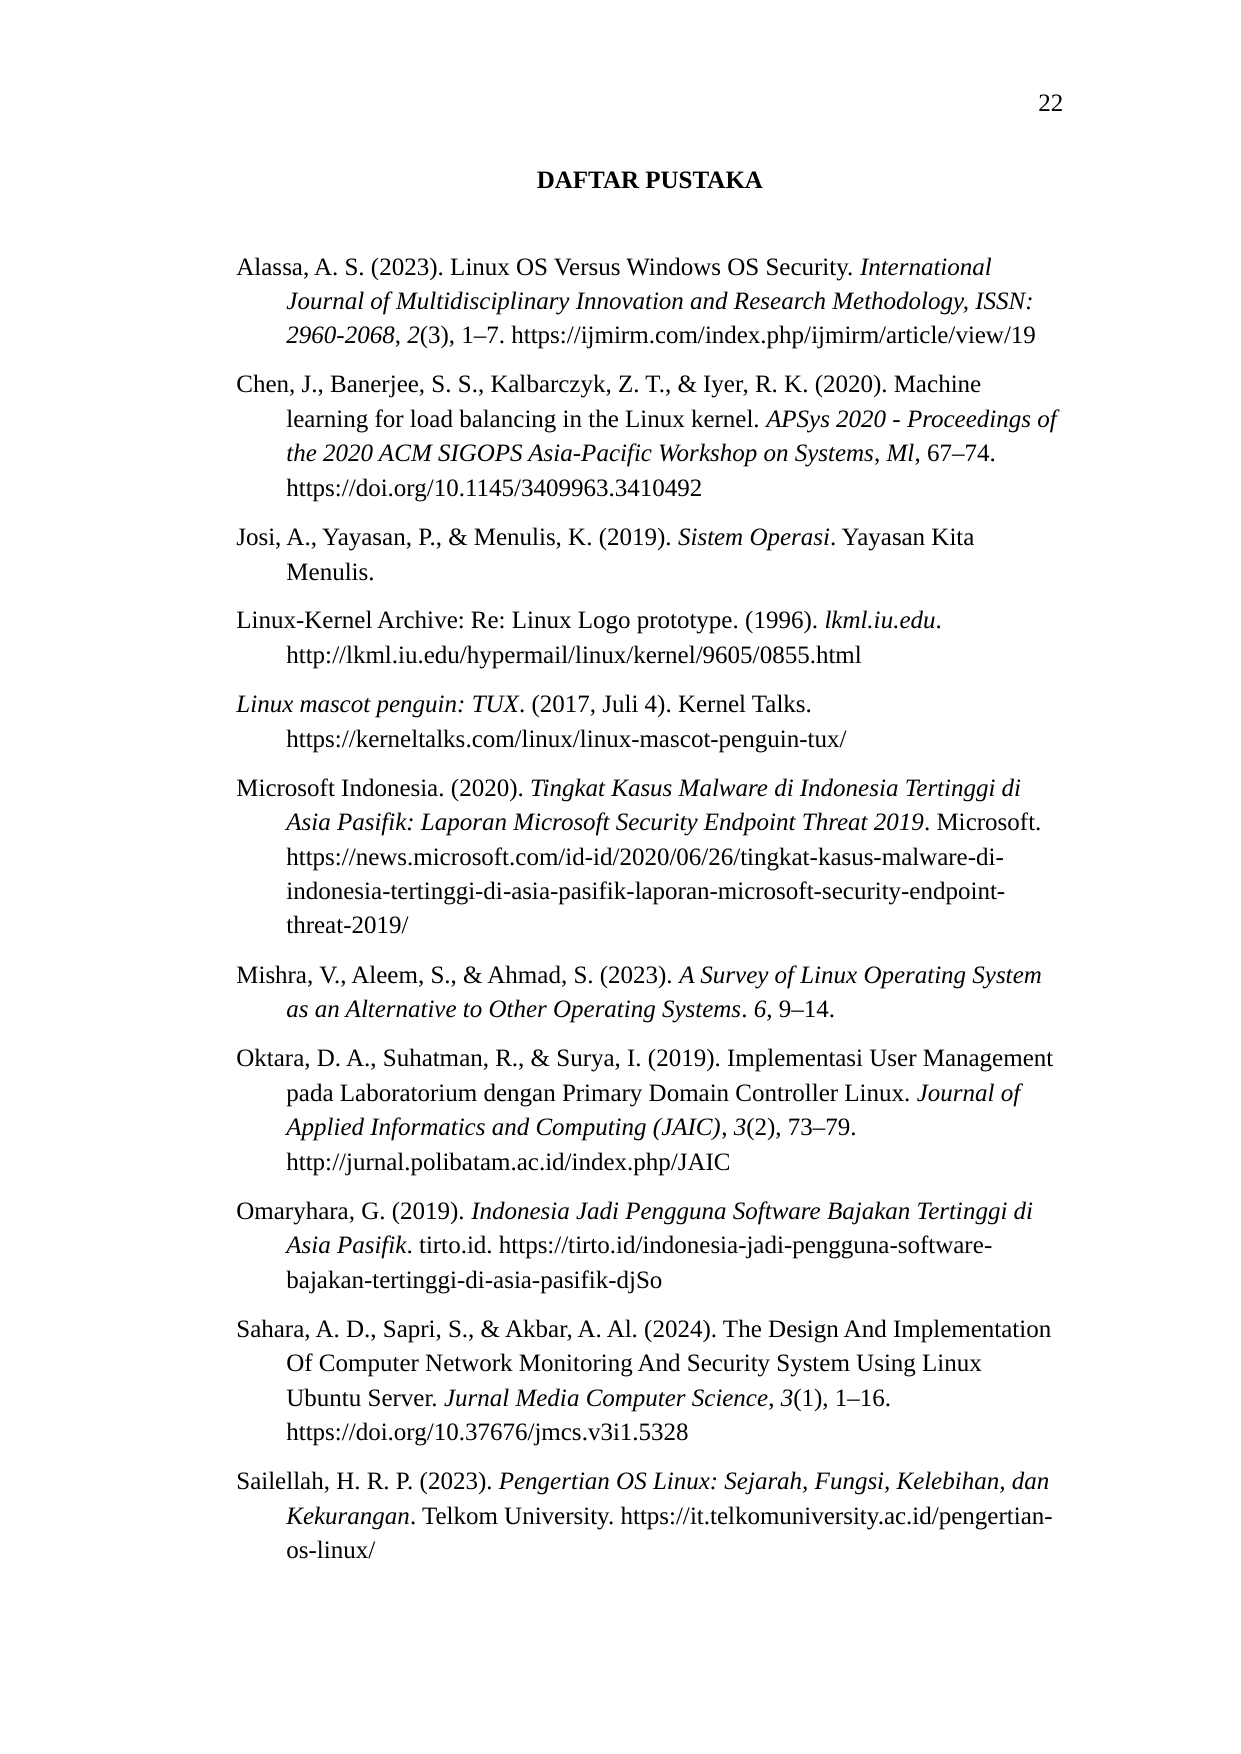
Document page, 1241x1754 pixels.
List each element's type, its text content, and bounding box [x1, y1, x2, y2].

text Sailellah, H. R. P. (2023). Pengertian OS Linux: Sejarah, Fungsi, Kelebihan, dan Kekurangan. Telkom University. https://it.telkomuniversity.ac.id/pengertian-os-linux/ [236, 1466, 1063, 1564]
text Alassa, A. S. (2023). Linux OS Versus Windows OS Security. International Journal of Multidisciplinary Innovation and Research Methodology, ISSN: 2960-2068, 2(3), 1–7. https://ijmirm.com/index.php/ijmirm/article/view/19 [236, 252, 1063, 349]
text Josi, A., Yayasan, P., & Menulis, K. (2019). Sistem Operasi. Yayasan Kita Menulis. [236, 522, 1063, 585]
text Linux-Kernel Archive: Re: Linux Logo prototype. (1996). lkml.iu.edu. http://lkml.iu.edu/hypermail/linux/kernel/9605/0855.html [236, 606, 1063, 669]
text Linux mascot penguin: TUX. (2017, Juli 4). Kernel Talks. https://kerneltalks.com/linux/linux-mascot-penguin-tux/ [236, 689, 1063, 752]
subtitle DAFTAR PUSTAKA [236, 165, 1063, 194]
text Microsoft Indonesia. (2020). Tingkat Kasus Malware di Indonesia Tertinggi di Asia Pasifik: Laporan Microsoft Security Endpoint Threat 2019. Microsoft. https://news.microsoft.com/id-id/2020/06/26/tingkat-kasus-malware-di-indonesia-tertinggi-di-asia-pasifik-laporan-microsoft-security-endpoint-threat-2019/ [236, 773, 1063, 939]
text Omaryhara, G. (2019). Indonesia Jadi Pengguna Software Bajakan Tertinggi di Asia Pasifik. tirto.id. https://tirto.id/indonesia-jadi-pengguna-software-bajakan-tertinggi-di-asia-pasifik-djSo [236, 1196, 1063, 1293]
text Mishra, V., Aleem, S., & Ahmad, S. (2023). A Survey of Linux Operating System as an Alternative to Other Operating Systems. 6, 9–14. [236, 960, 1063, 1023]
text Sahara, A. D., Sapri, S., & Akbar, A. Al. (2024). The Design And Implementation Of Computer Network Monitoring And Security System Using Linux Ubuntu Server. Jurnal Media Computer Science, 3(1), 1–16. https://doi.org/10.37676/jmcs.v3i1.5328 [236, 1314, 1063, 1446]
text Chen, J., Banerjee, S. S., Kalbarczyk, Z. T., & Iyer, R. K. (2020). Machine learning for load balancing in the Linux kernel. APSys 2020 - Proceedings of the 2020 ACM SIGOPS Asia-Pacific Workshop on Systems, Ml, 67–74. https://doi.org/10.1145/3409963.3410492 [236, 369, 1063, 502]
text Oktara, D. A., Suhatman, R., & Surya, I. (2019). Implementasi User Management pada Laboratorium dengan Primary Domain Controller Linux. Journal of Applied Informatics and Computing (JAIC), 3(2), 73–79. http://jurnal.polibatam.ac.id/index.php/JAIC [236, 1043, 1063, 1175]
